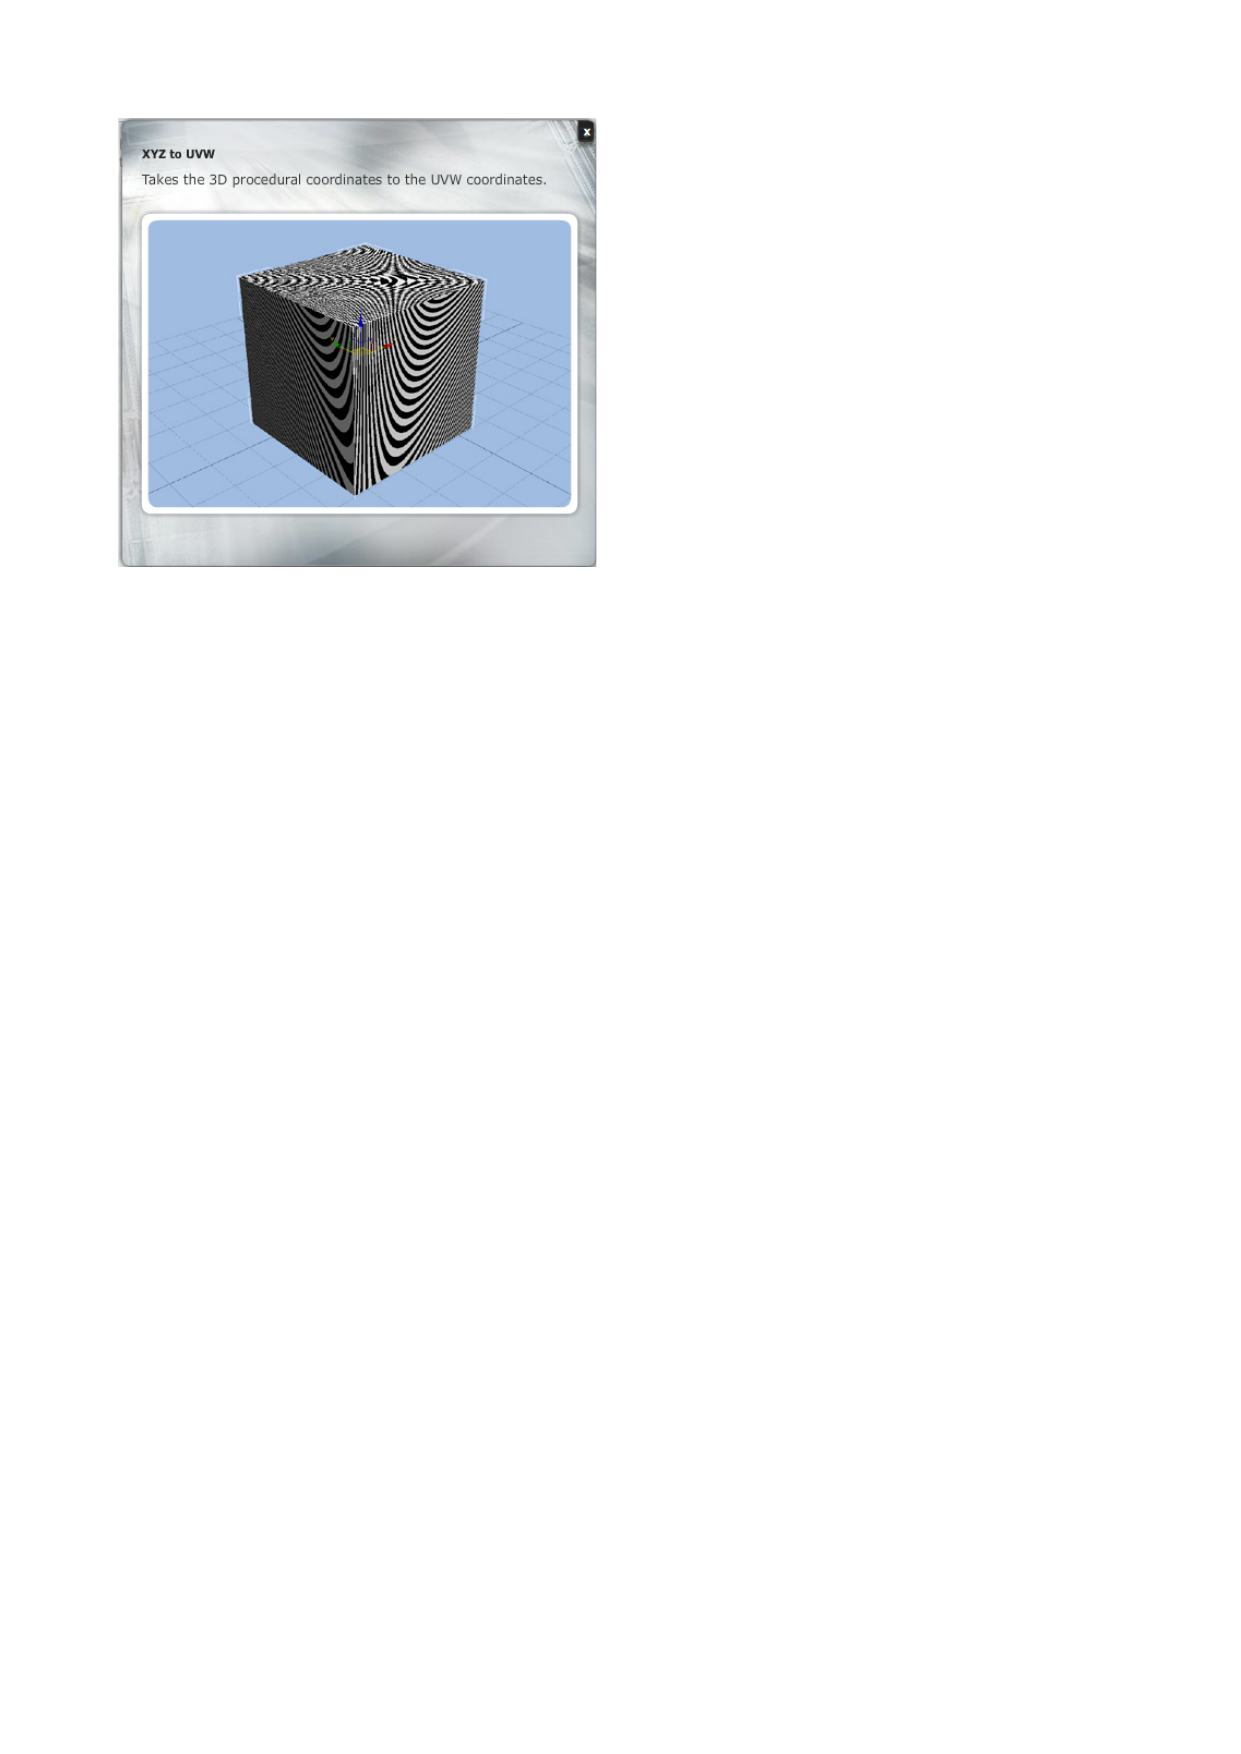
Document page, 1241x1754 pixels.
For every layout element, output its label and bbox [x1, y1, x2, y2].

picture [118, 118, 597, 567]
